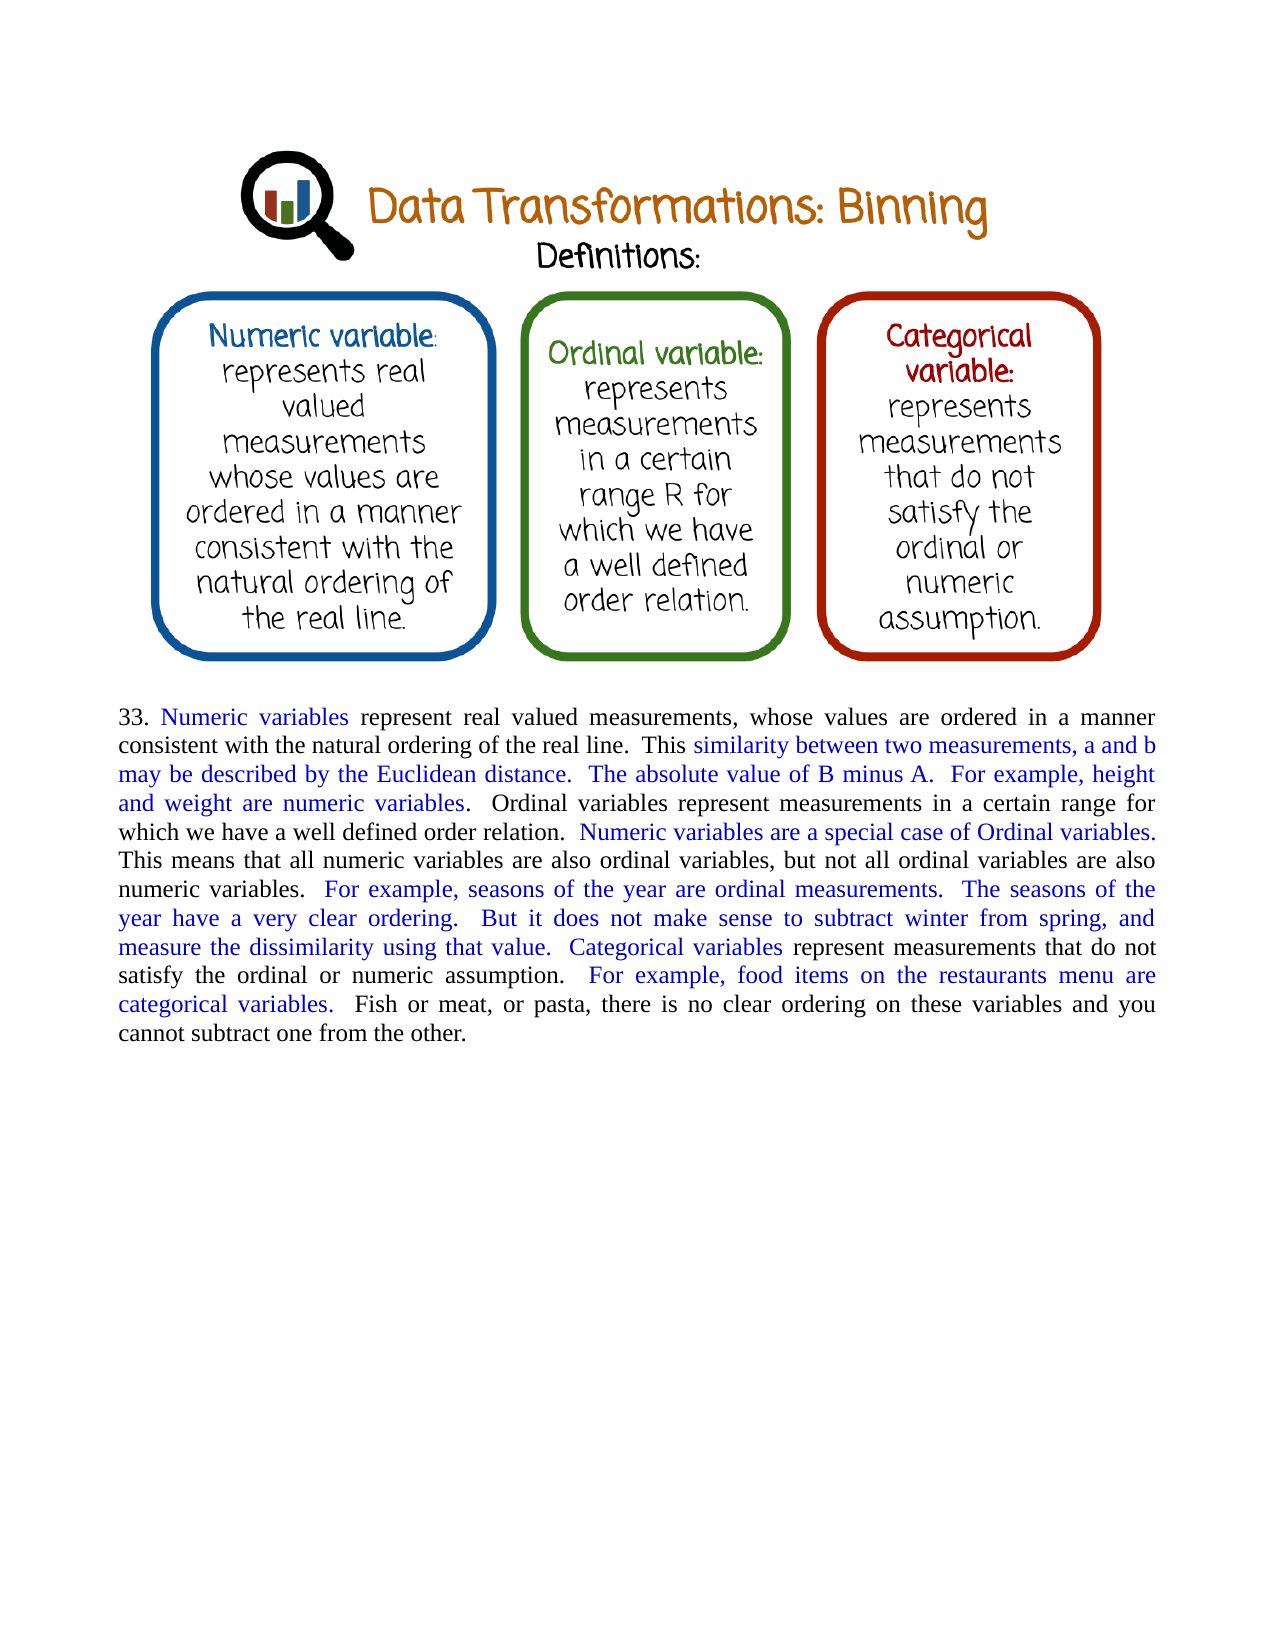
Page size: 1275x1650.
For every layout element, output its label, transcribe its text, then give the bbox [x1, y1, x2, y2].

picture [118, 146, 1157, 673]
text 33. Numeric variables represent real valued measurements, whose values are ordered in a manner consistent with the natural ordering of the real line. This similarity between two measurements, a and b may be described by the Euclidean distance. The absolute value of B minus A. For example, height and weight are numeric variables. Ordinal variables represent measurements in a certain range for which we have a well defined order relation. Numeric variables are a special case of Ordinal variables. This means that all numeric variables are also ordinal variables, but not all ordinal variables are also numeric variables. For example, seasons of the year are ordinal measurements. The seasons of the year have a very clear ordering. But it does not make sense to subtract winter from spring, and measure the dissimilarity using that value. Categorical variables represent measurements that do not satisfy the ordinal or numeric assumption. For example, food items on the restaurants menu are categorical variables. Fish or meat, or pasta, there is no clear ordering on these variables and you cannot subtract one from the other. [118, 702, 1157, 1047]
